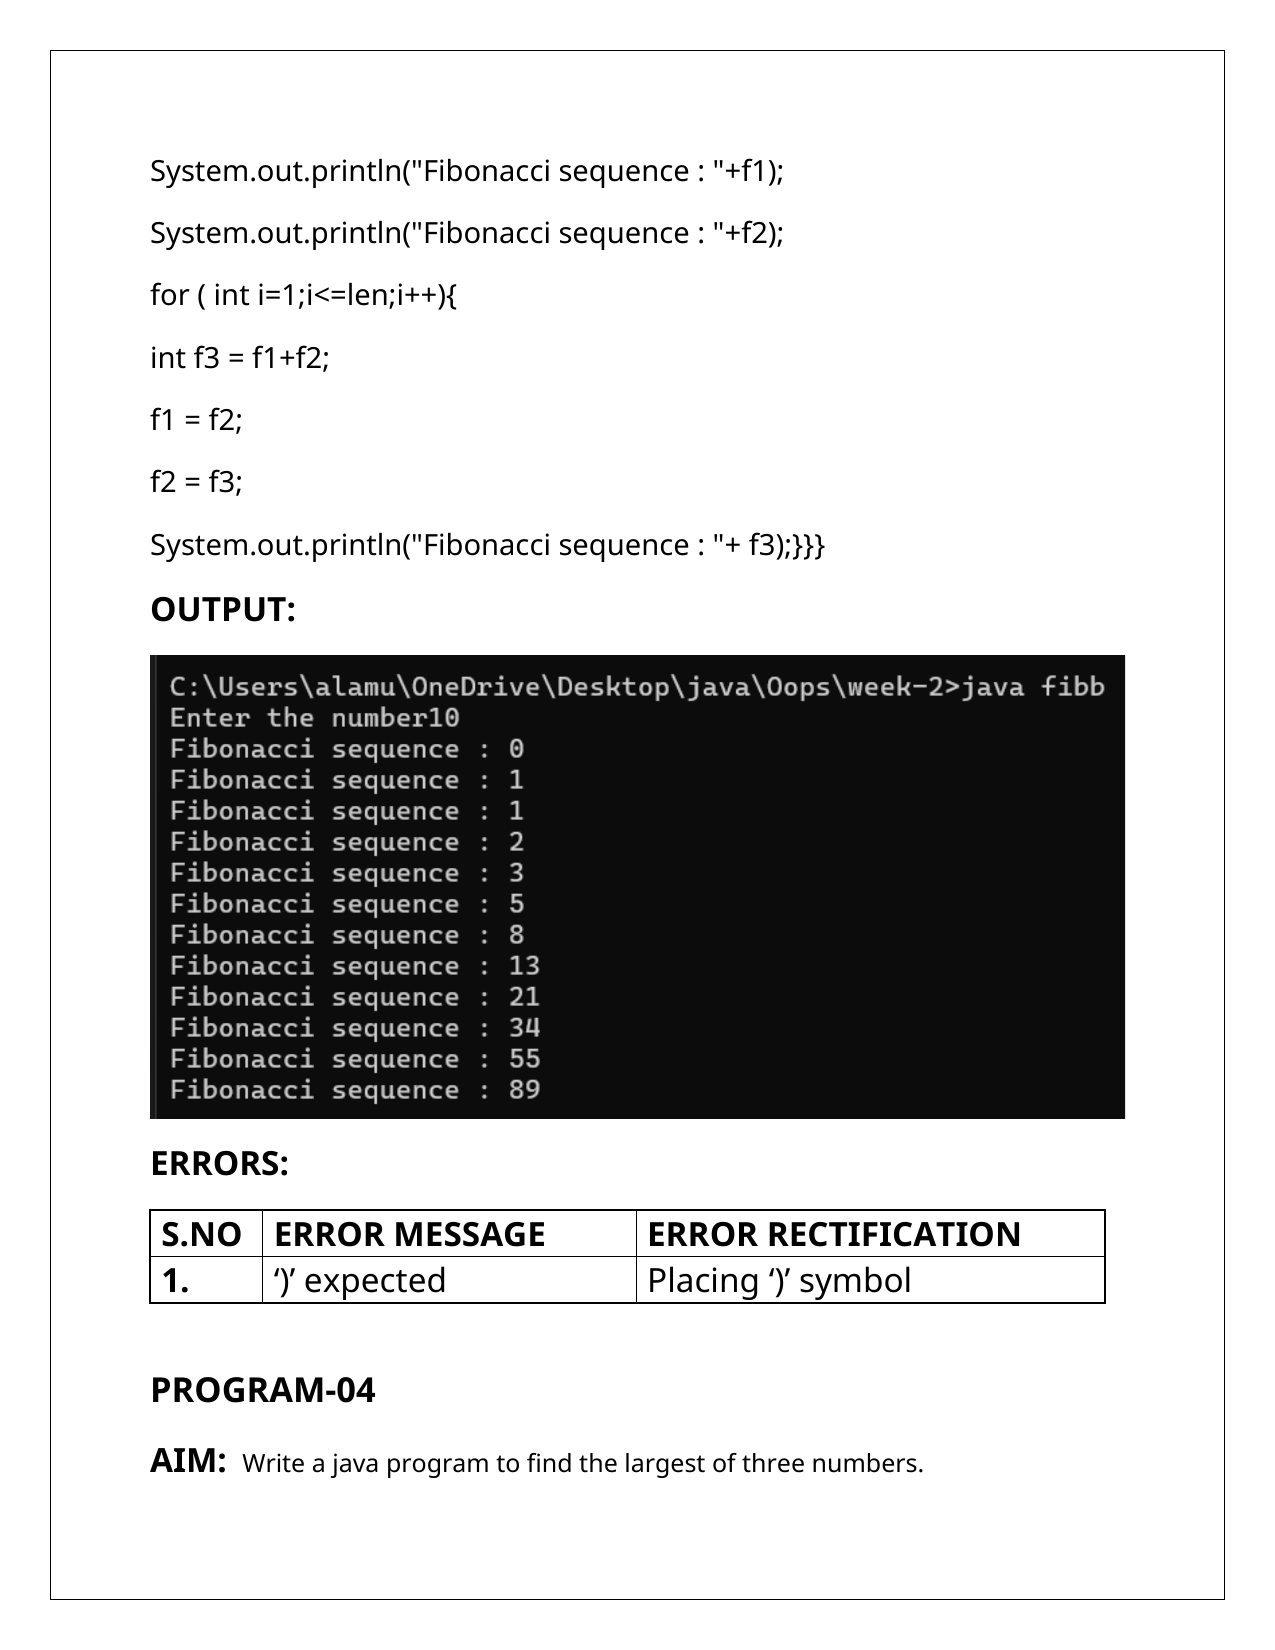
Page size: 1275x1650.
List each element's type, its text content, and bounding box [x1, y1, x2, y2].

text f1 = f2; [150, 399, 1125, 439]
text for ( int i=1;i<=len;i++){ [150, 274, 1125, 314]
text AIM: Write a java program to find the largest of three numbers. [150, 1437, 1125, 1482]
text PROGRAM-04 [150, 1366, 1125, 1413]
table_cell Placing ‘)’ symbol [637, 1257, 1104, 1302]
text f2 = f3; [150, 461, 1125, 501]
table_header S.NO [151, 1211, 262, 1256]
table_header ERROR MESSAGE [263, 1211, 636, 1256]
text System.out.println("Fibonacci sequence : "+f1); [150, 150, 1125, 190]
text int f3 = f1+f2; [150, 337, 1125, 377]
table_cell ‘)’ expected [263, 1257, 636, 1302]
text ERRORS: [150, 1140, 1125, 1185]
text System.out.println("Fibonacci sequence : "+ f3);}}} [150, 524, 1125, 563]
text OUTPUT: [150, 586, 1125, 631]
text System.out.println("Fibonacci sequence : "+f2); [150, 212, 1125, 252]
table_cell 1. [151, 1257, 262, 1302]
table_header ERROR RECTIFICATION [637, 1211, 1104, 1256]
